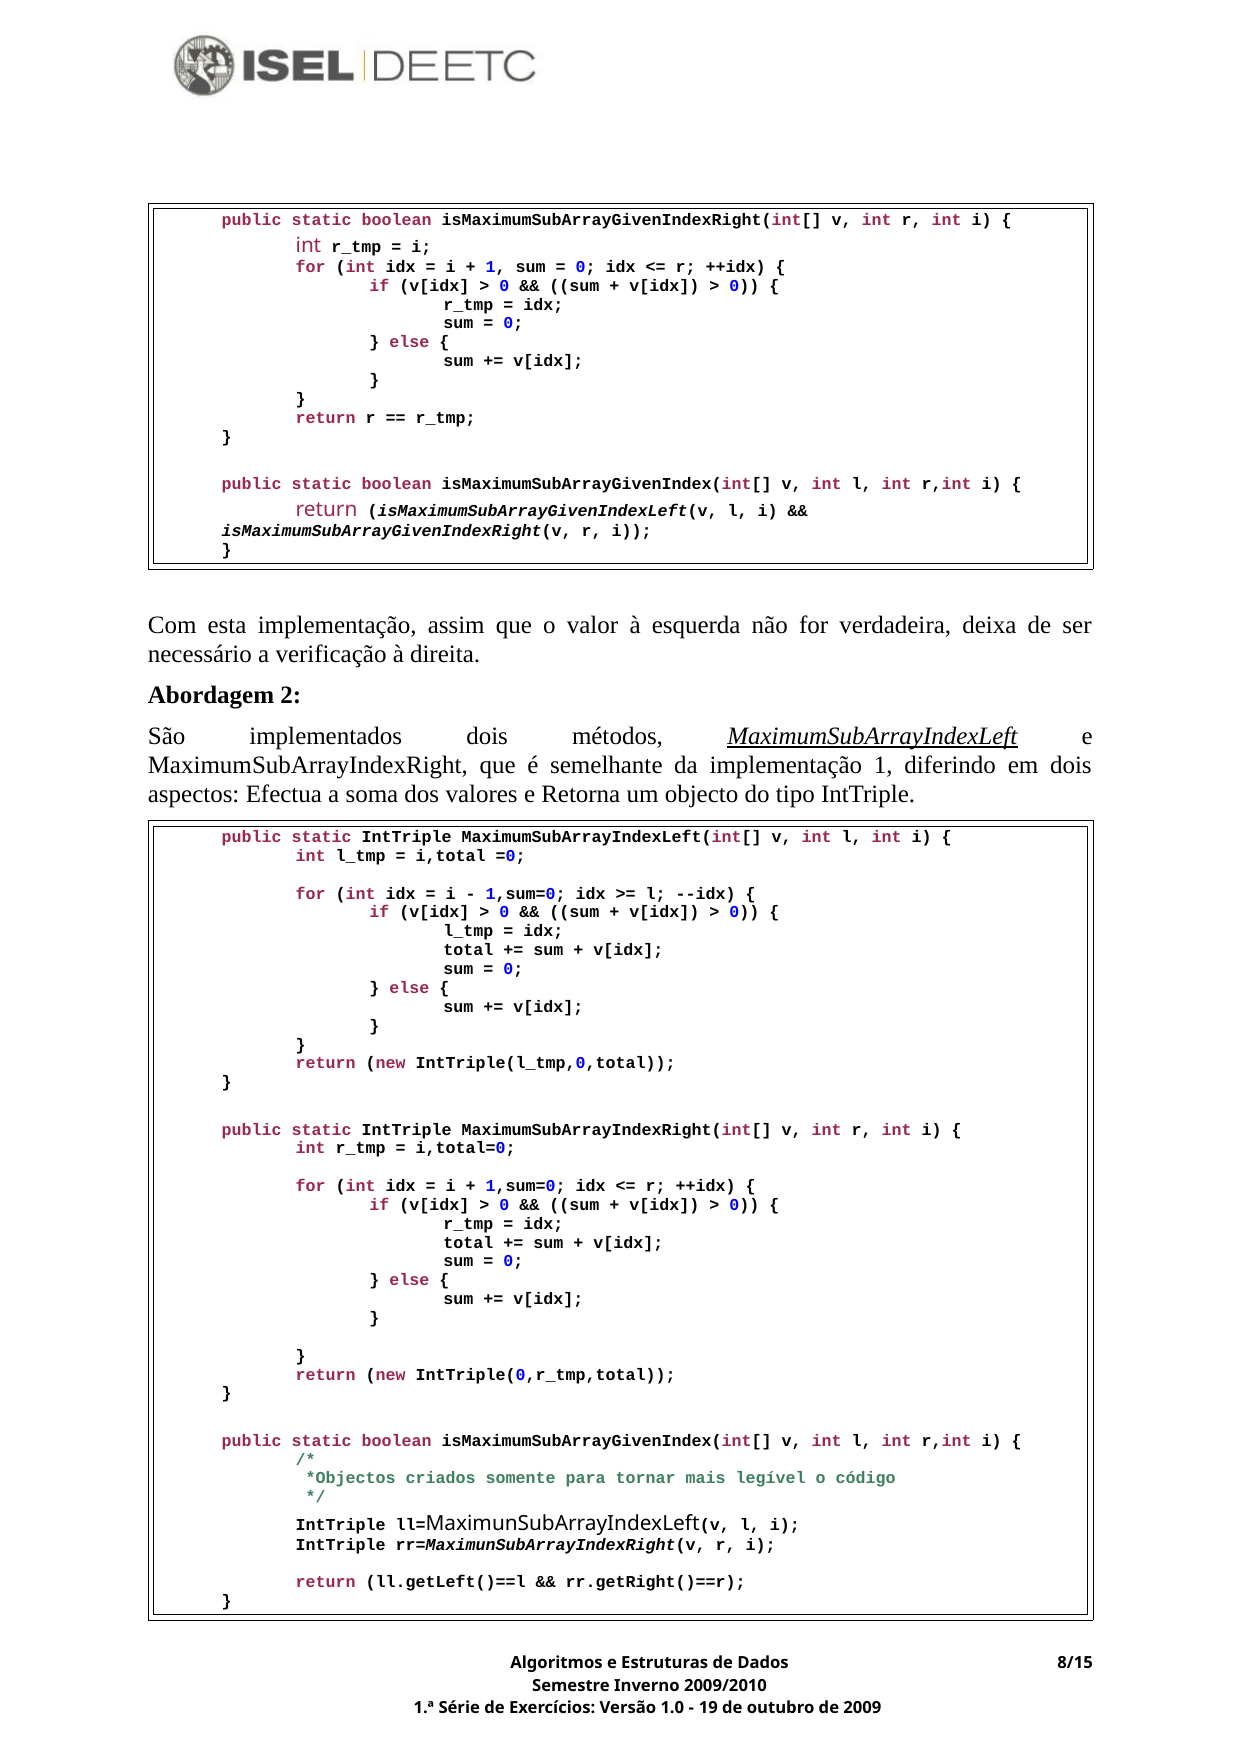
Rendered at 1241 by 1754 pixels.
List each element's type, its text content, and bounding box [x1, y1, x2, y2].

text } [154, 1028, 1087, 1046]
text [1088, 1028, 1093, 1046]
text } [149, 533, 1093, 569]
text sum = 0; [154, 1244, 1087, 1263]
text [149, 363, 153, 382]
text [1088, 382, 1093, 401]
picture [164, 20, 566, 121]
text } [154, 1301, 1087, 1328]
text } else { [154, 326, 1087, 344]
text return (new IntTriple(l_tmp,0,total)); [154, 1046, 1087, 1065]
text if (v[idx] > 0 && ((sum + v[idx]) > 0)) { [154, 269, 1087, 288]
text public static IntTriple MaximumSubArrayIndexRight(int[] v, int r, int i) { [154, 1113, 1087, 1131]
text } [154, 420, 1087, 447]
text [149, 1009, 153, 1028]
text [1088, 1301, 1093, 1328]
text } [149, 1584, 1093, 1620]
text [1088, 363, 1093, 382]
text return (isMaximumSubArrayGivenIndexLeft(v, l, i) && isMaximumSubArrayGivenIndexRight(v, r, i)); [154, 486, 1087, 533]
text if (v[idx] > 0 && ((sum + v[idx]) > 0)) { [154, 896, 1087, 914]
text [149, 1480, 153, 1499]
text [149, 1301, 153, 1328]
text } else { [154, 971, 1087, 990]
text total += sum + v[idx]; [154, 933, 1087, 952]
text } else { [154, 1263, 1087, 1282]
text public static boolean isMaximumSubArrayGivenIndex(int[] v, int l, int r,int i) { [154, 467, 1087, 486]
text [1088, 1443, 1093, 1462]
text [149, 420, 153, 447]
text sum = 0; [154, 952, 1087, 971]
text total += sum + v[idx]; [154, 1226, 1087, 1244]
text [1088, 420, 1093, 447]
text } [154, 363, 1087, 382]
text public static IntTriple MaximumSubArrayIndexLeft(int[] v, int l, int i) { [149, 821, 1093, 839]
text São implementados dois métodos, MaximumSubArrayIndexLeft e MaximumSubArrayIndexRight, que é semelhante da implementação 1, diferindo em dois aspectos: Efectua a soma dos valores e Retorna um objecto do tipo IntTriple. [148, 721, 1093, 808]
text [149, 1065, 153, 1093]
text Abordagem 2: [148, 680, 1093, 709]
text sum += v[idx]; [154, 990, 1087, 1009]
text r_tmp = idx; [154, 288, 1087, 307]
text sum += v[idx]; [154, 1282, 1087, 1301]
text sum = 0; [154, 307, 1087, 326]
text int r_tmp = i; [154, 222, 1087, 250]
text /* [154, 1443, 1087, 1462]
text public static boolean isMaximumSubArrayGivenIndexRight(int[] v, int r, int i) { [149, 204, 1093, 222]
text for (int idx = i + 1,sum=0; idx <= r; ++idx) { [154, 1169, 1087, 1188]
text if (v[idx] > 0 && ((sum + v[idx]) > 0)) { [154, 1188, 1087, 1207]
text [1088, 1480, 1093, 1499]
text return r == r_tmp; [154, 401, 1087, 420]
text */ [154, 1480, 1087, 1499]
text IntTriple ll=MaximunSubArrayIndexLeft(v, l, i); [154, 1499, 1087, 1528]
text } [154, 1339, 1087, 1358]
text Com esta implementação, assim que o valor à esquerda não for verdadeira, deixa de ser necessário a verificação à direita. [148, 610, 1093, 668]
text [1088, 1009, 1093, 1028]
text l_tmp = idx; [154, 914, 1087, 933]
text [1088, 1339, 1093, 1358]
text [149, 1028, 153, 1046]
text } [154, 1065, 1087, 1093]
text public static boolean isMaximumSubArrayGivenIndex(int[] v, int l, int r,int i) { [154, 1424, 1087, 1443]
text [149, 1443, 153, 1462]
text for (int idx = i + 1, sum = 0; idx <= r; ++idx) { [154, 250, 1087, 269]
text sum += v[idx]; [154, 344, 1087, 363]
text [149, 1377, 153, 1404]
text } [154, 1377, 1087, 1404]
text *Objectos criados somente para tornar mais legível o código [154, 1462, 1087, 1480]
text [149, 1339, 153, 1358]
text int l_tmp = i,total =0; [154, 839, 1087, 866]
text [1088, 1377, 1093, 1404]
text IntTriple rr=MaximunSubArrayIndexRight(v, r, i); [154, 1528, 1087, 1555]
text r_tmp = idx; [154, 1207, 1087, 1226]
text int r_tmp = i,total=0; [154, 1131, 1087, 1159]
text for (int idx = i - 1,sum=0; idx >= l; --idx) { [154, 877, 1087, 896]
text return (ll.getLeft()==l && rr.getRight()==r); [154, 1565, 1087, 1584]
text } [154, 1009, 1087, 1028]
text } [154, 382, 1087, 401]
text return (new IntTriple(0,r_tmp,total)); [154, 1358, 1087, 1377]
text [1088, 1065, 1093, 1093]
text [149, 382, 153, 401]
